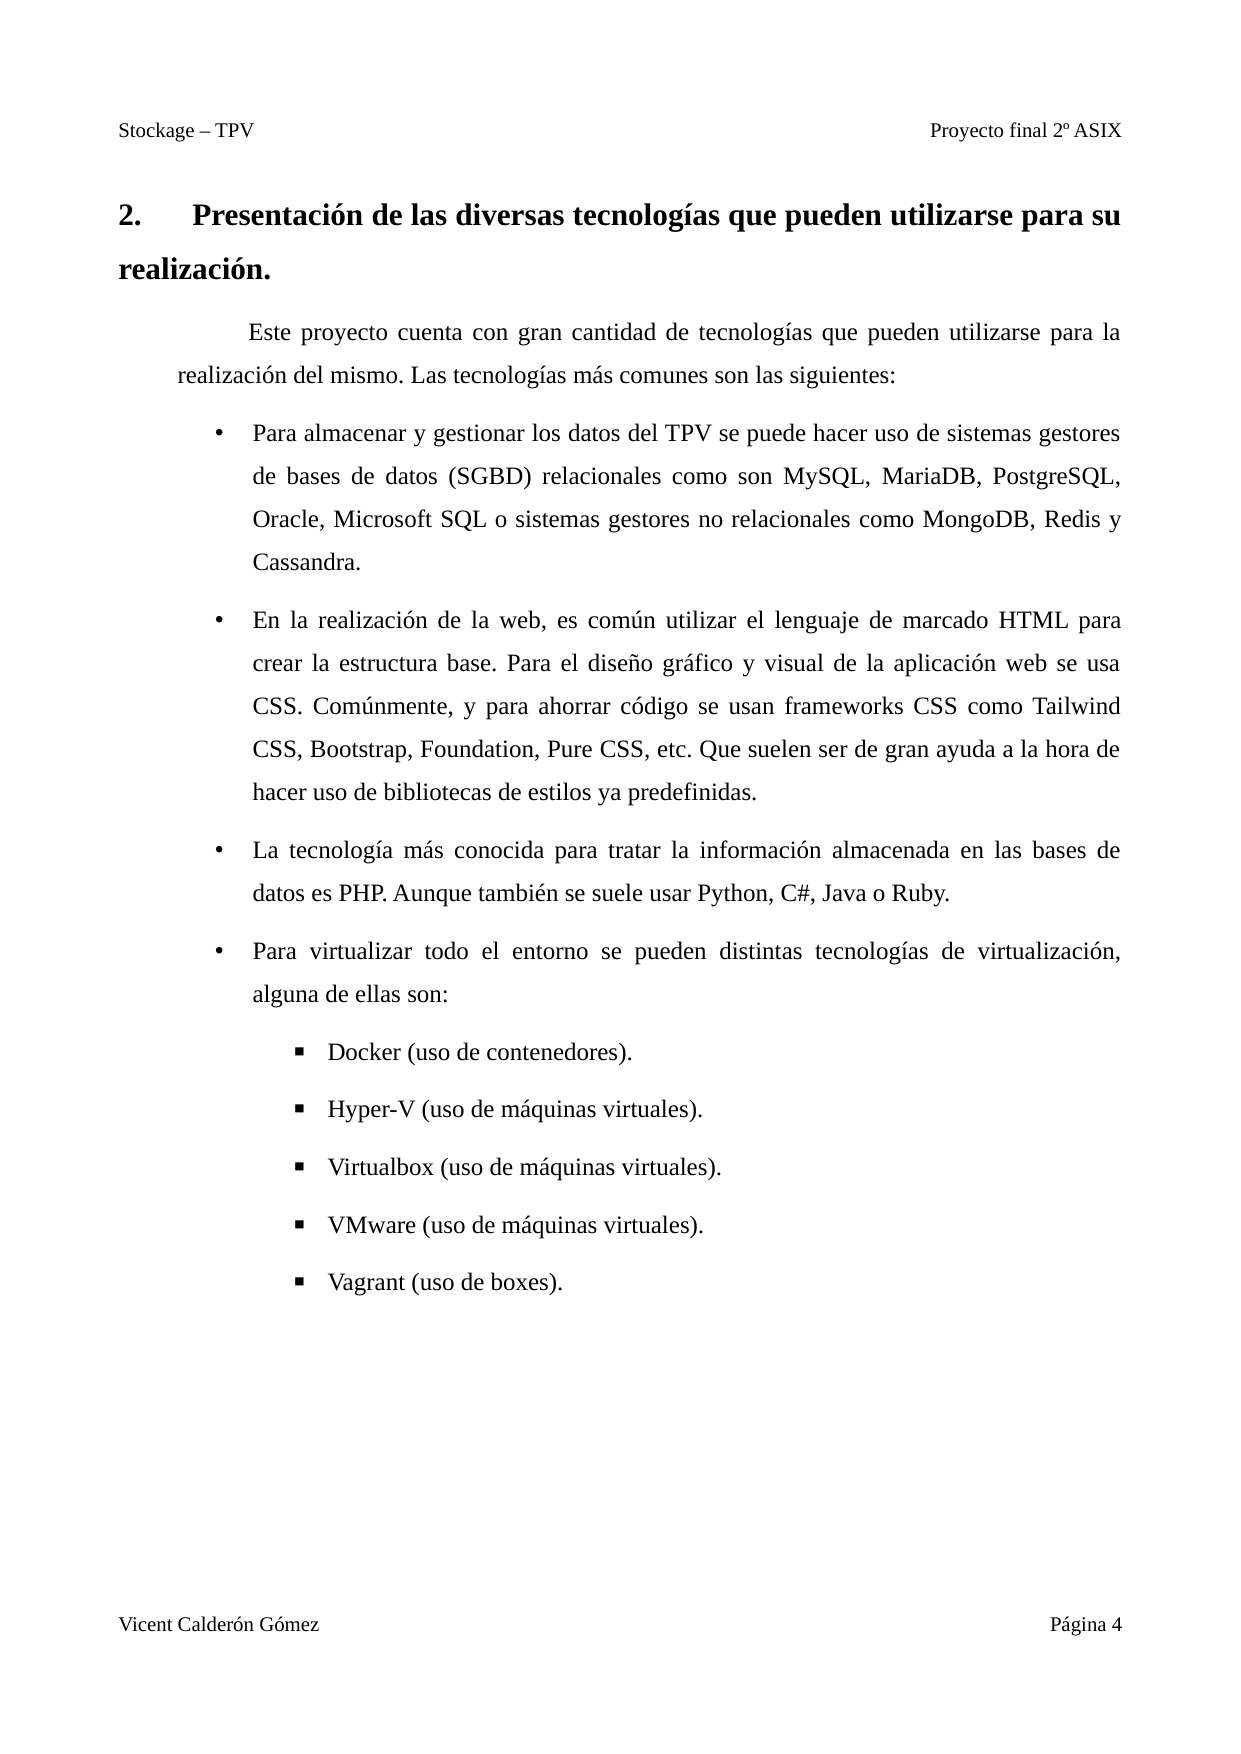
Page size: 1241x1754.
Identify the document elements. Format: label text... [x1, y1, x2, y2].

subtitle Presentación de las diversas tecnologías que pueden utilizarse para su realización. [118, 197, 1122, 286]
text Este proyecto cuenta con gran cantidad de tecnologías que pueden utilizarse para la realización del mismo. Las tecnologías más comunes son las siguientes: [177, 317, 1122, 389]
list Docker (uso de contenedores). [290, 1037, 1122, 1065]
list VMware (uso de máquinas virtuales). [290, 1210, 1122, 1238]
list En la realización de la web, es común utilizar el lenguaje de marcado HTML para crear la estructura base. Para el diseño gráfico y visual de la aplicación web se usa CSS. Comúnmente, y para ahorrar código se usan frameworks CSS como Tailwind CSS, Bootstrap, Foundation, Pure CSS, etc. Que suelen ser de gran ayuda a la hora de hacer uso de bibliotecas de estilos ya predefinidas. [215, 605, 1122, 806]
list Para almacenar y gestionar los datos del TPV se puede hacer uso de sistemas gestores de bases de datos (SGBD) relacionales como son MySQL, MariaDB, PostgreSQL, Oracle, Microsoft SQL o sistemas gestores no relacionales como MongoDB, Redis y Cassandra. [215, 418, 1122, 576]
list La tecnología más conocida para tratar la información almacenada en las bases de datos es PHP. Aunque también se suele usar Python, C#, Java o Ruby. [215, 835, 1122, 907]
list Hyper-V (uso de máquinas virtuales). [290, 1094, 1122, 1123]
list Para virtualizar todo el entorno se pueden distintas tecnologías de virtualización, alguna de ellas son: [215, 936, 1122, 1008]
list Vagrant (uso de boxes). [290, 1267, 1122, 1296]
list Virtualbox (uso de máquinas virtuales). [290, 1152, 1122, 1181]
